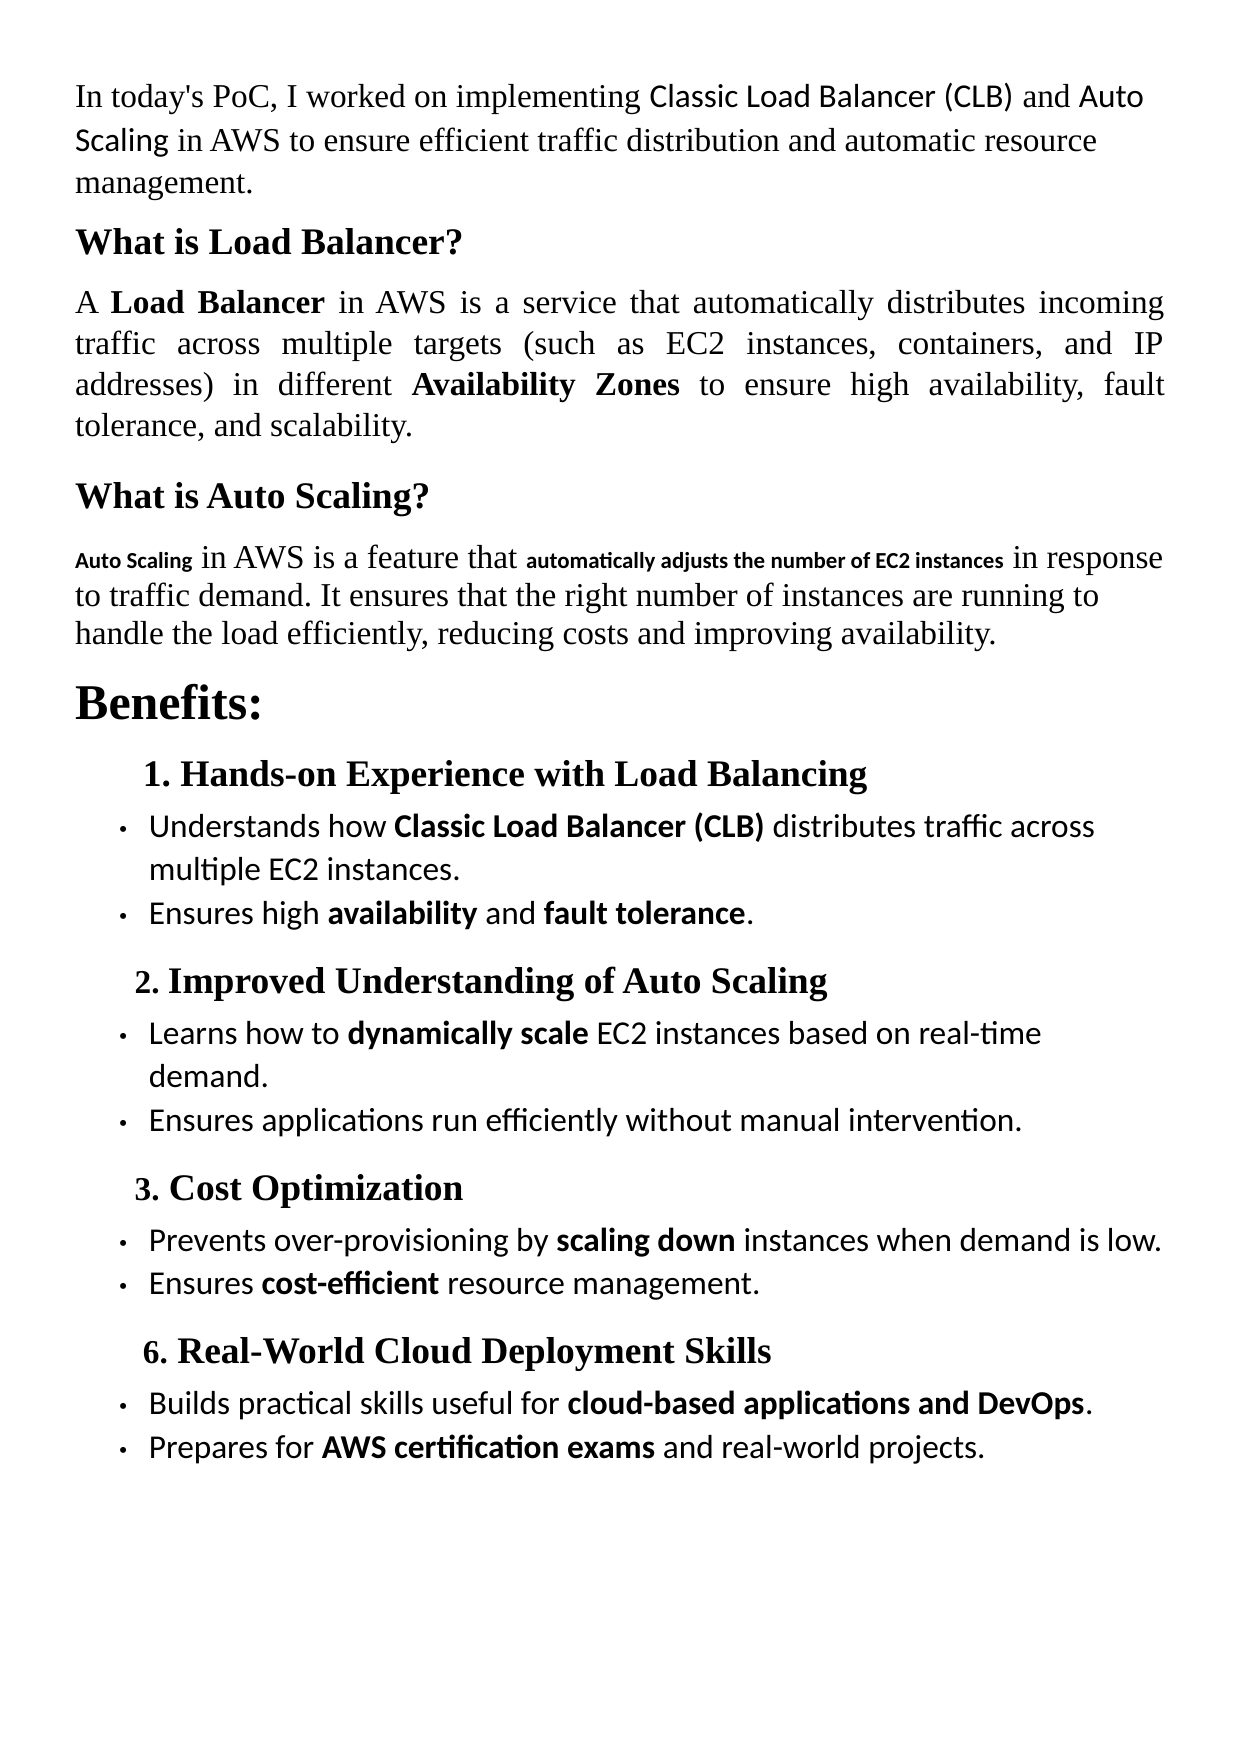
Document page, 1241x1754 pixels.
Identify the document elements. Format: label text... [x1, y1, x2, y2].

text In today's PoC, I worked on implementing Classic Load Balancer (CLB) and Auto Scaling in AWS to ensure efficient traffic distribution and automatic resource management. [75, 75, 1165, 200]
subtitle What is Auto Scaling? [75, 473, 1165, 516]
text A Load Balancer in AWS is a service that automatically distributes incoming traffic across multiple targets (such as EC2 instances, containers, and IP addresses) in different Availability Zones to ensure high availability, fault tolerance, and scalability. [75, 282, 1165, 443]
list Ensures cost-efficient resource management. [119, 1262, 1165, 1303]
list Builds practical skills useful for cloud-based applications and DevOps. [119, 1382, 1165, 1423]
list Ensures applications run efficiently without manual intervention. [119, 1099, 1165, 1139]
list Prevents over-provisioning by scaling down instances when demand is low. [119, 1219, 1165, 1259]
text ✅ 1. Hands-on Experience with Load Balancing [75, 751, 1165, 794]
subtitle Benefits: [75, 673, 1165, 730]
text ✅ 3. Cost Optimization [75, 1165, 1165, 1208]
list Understands how Classic Load Balancer (CLB) distributes traffic across multiple EC2 instances. [119, 805, 1165, 889]
list Prepares for AWS certification exams and real-world projects. [119, 1426, 1165, 1467]
text What is Load Balancer? [75, 219, 1165, 263]
text ✅ 6. Real-World Cloud Deployment Skills [75, 1329, 1165, 1372]
text ✅ 2. Improved Understanding of Auto Scaling [75, 958, 1165, 1001]
text Auto Scaling in AWS is a feature that automatically adjusts the number of EC2 instances in response to traffic demand. It ensures that the right number of instances are running to handle the load efficiently, reducing costs and improving availability. [75, 537, 1165, 652]
list Learns how to dynamically scale EC2 instances based on real-time demand. [119, 1012, 1165, 1096]
list Ensures high availability and fault tolerance. [119, 892, 1165, 932]
